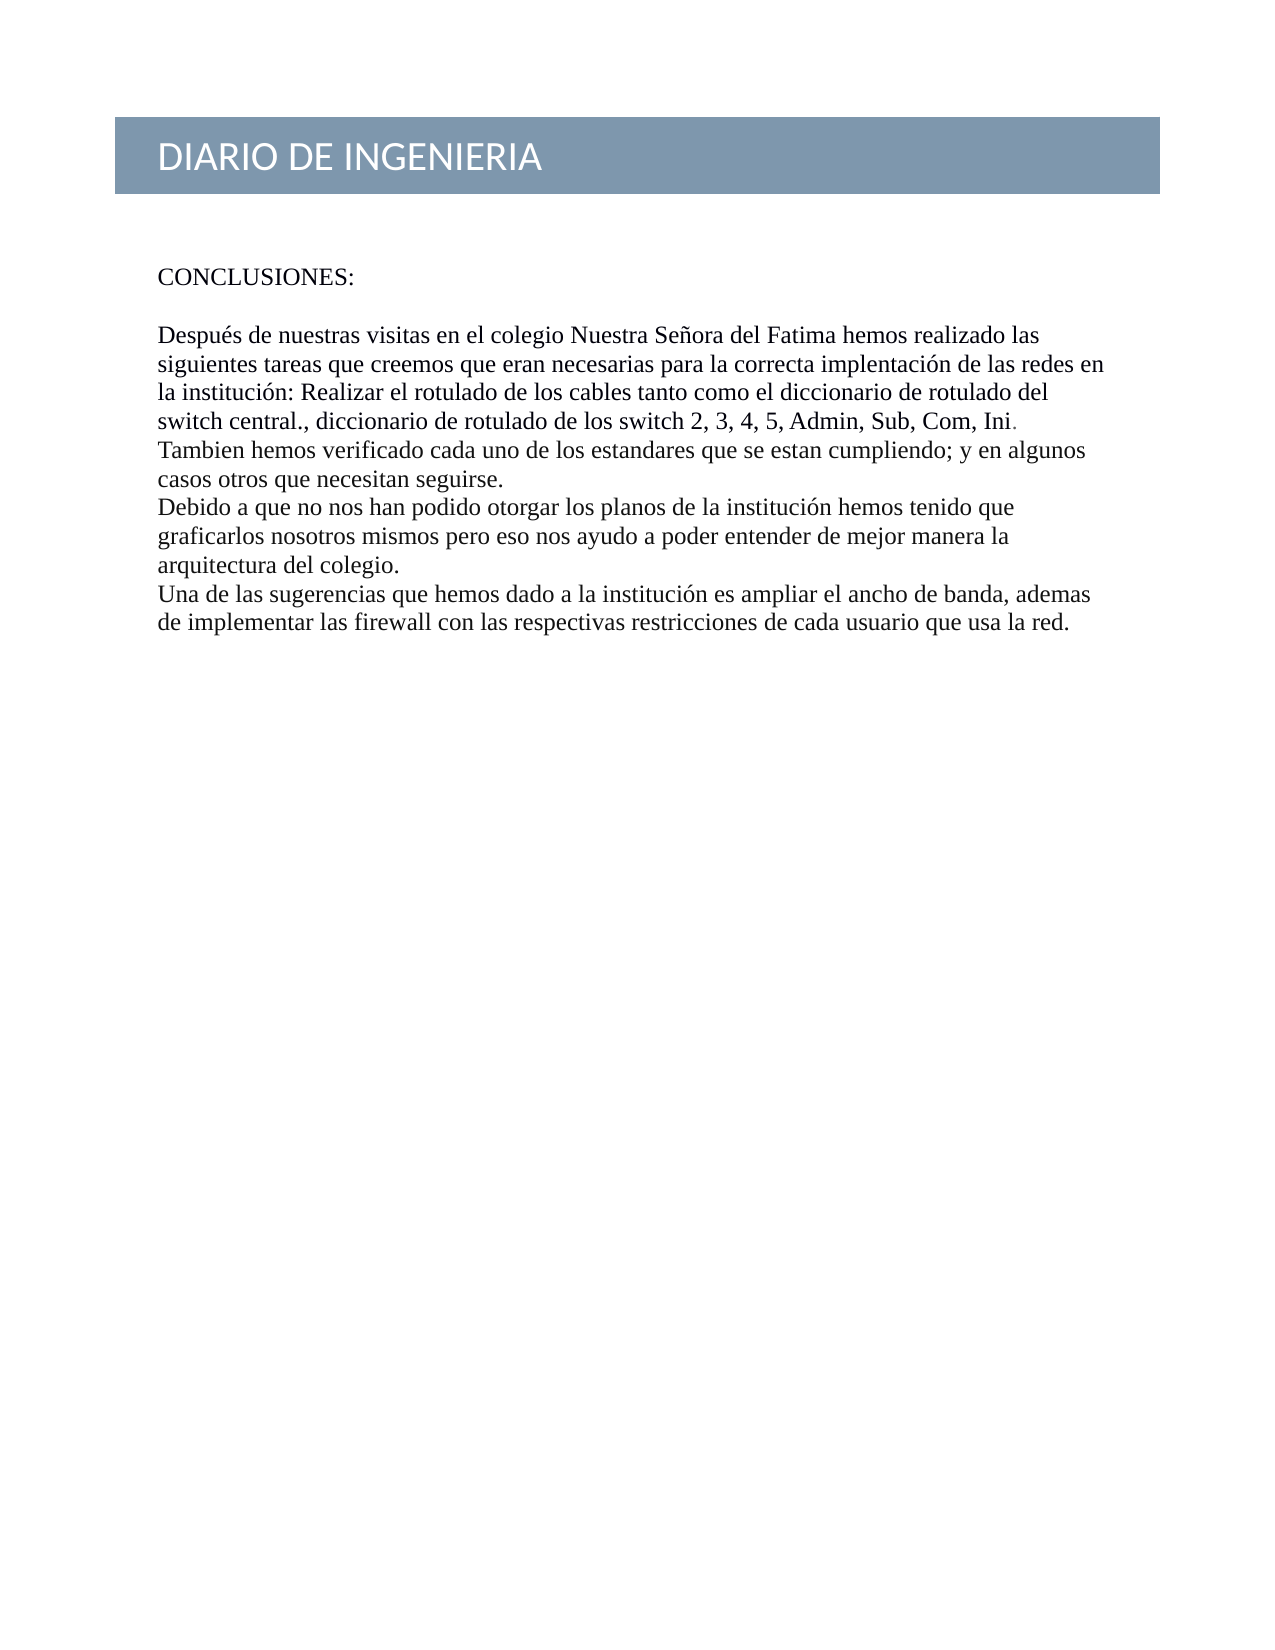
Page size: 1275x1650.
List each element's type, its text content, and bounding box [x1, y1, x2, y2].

text Tambien hemos verificado cada uno de los estandares que se estan cumpliendo; y en algunos casos otros que necesitan seguirse. [157, 435, 1117, 492]
text Después de nuestras visitas en el colegio Nuestra Señora del Fatima hemos realizado las siguientes tareas que creemos que eran necesarias para la correcta implentación de las redes en la institución: Realizar el rotulado de los cables tanto como el diccionario de rotulado del switch central., diccionario de rotulado de los switch 2, 3, 4, 5, Admin, Sub, Com, Ini. [157, 320, 1117, 435]
text CONCLUSIONES: [157, 262, 1117, 291]
text Debido a que no nos han podido otorgar los planos de la institución hemos tenido que graficarlos nosotros mismos pero eso nos ayudo a poder entender de mejor manera la arquitectura del colegio. [157, 492, 1117, 579]
text Una de las sugerencias que hemos dado a la institución es ampliar el ancho de banda, ademas de implementar las firewall con las respectivas restricciones de cada usuario que usa la red. [157, 579, 1117, 636]
